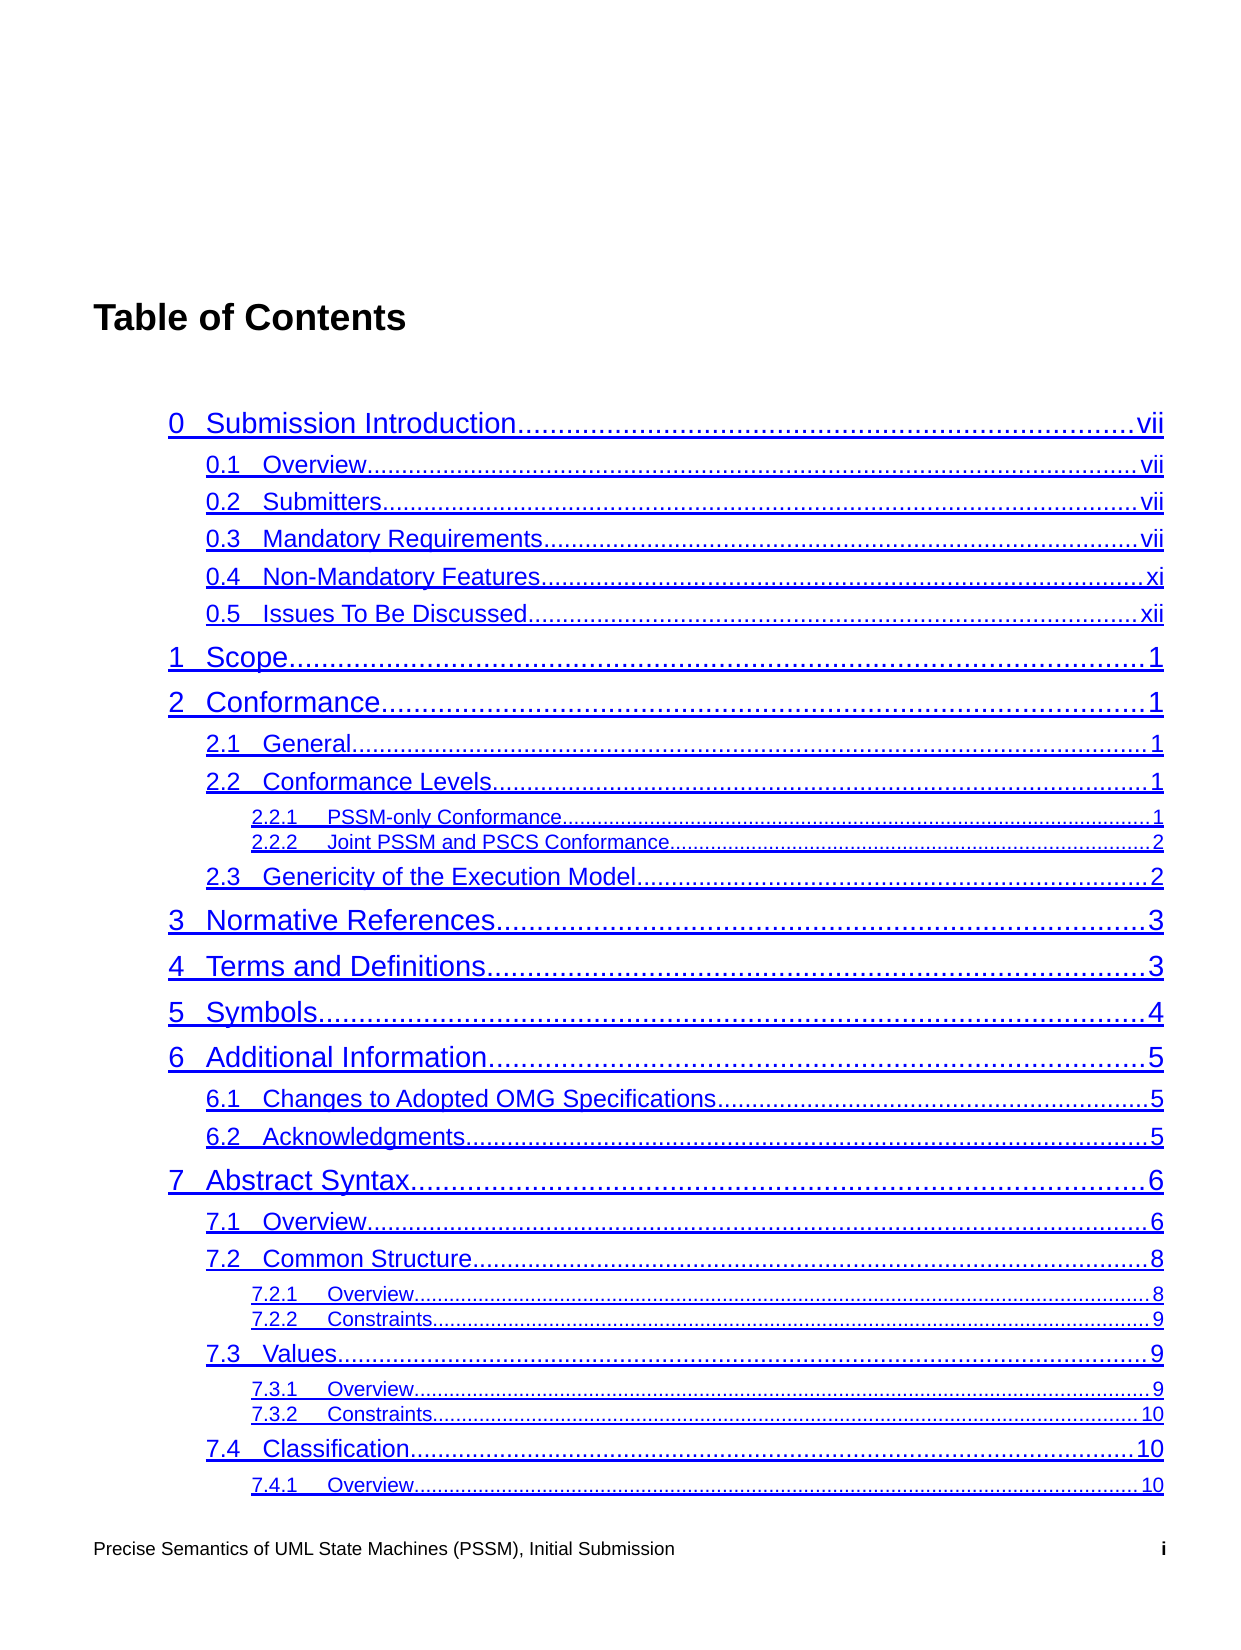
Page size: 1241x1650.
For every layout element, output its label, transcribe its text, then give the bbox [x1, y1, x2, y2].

text 6 Additional Information 5 [168, 1038, 1164, 1070]
text 7.4.1 Overview 10 [251, 1471, 1164, 1493]
text 0.1 Overview vii [206, 450, 1164, 475]
text 7.4 Classification 10 [206, 1434, 1164, 1459]
text 7.3 Values 9 [206, 1339, 1164, 1364]
text 6.2 Acknowledgments 5 [206, 1121, 1164, 1146]
text 2.3 Genericity of the Execution Model 2 [206, 862, 1164, 887]
text 2.2.1 PSSM-only Conformance 1 [251, 803, 1164, 825]
text 6.1 Changes to Adopted OMG Specifications 5 [206, 1084, 1164, 1109]
text 1 Scope 1 [168, 638, 1164, 669]
subtitle Table of Contents [93, 295, 1164, 338]
text 7.3.1 Overview 9 [251, 1376, 1164, 1398]
text 7.1 Overview 6 [206, 1206, 1164, 1231]
text 2.1 General 1 [206, 729, 1164, 754]
text 2.2.2 Joint PSSM and PSCS Conformance 2 [251, 828, 1164, 850]
text 5 Symbols 4 [168, 993, 1164, 1024]
text 7.3.2 Constraints 10 [251, 1401, 1164, 1423]
text 7.2 Common Structure 8 [206, 1243, 1164, 1269]
text 0.3 Mandatory Requirements vii [206, 524, 1164, 549]
text 0.5 Issues To Be Discussed xii [206, 598, 1164, 624]
text 3 Normative References 3 [168, 901, 1164, 932]
text 7.2.1 Overview 8 [251, 1281, 1164, 1303]
text 2.2 Conformance Levels 1 [206, 766, 1164, 791]
text 7.2.2 Constraints 9 [251, 1306, 1164, 1328]
text 0 Submission Introduction vii [168, 404, 1164, 436]
text 2 Conformance 1 [168, 683, 1164, 715]
text 7 Abstract Syntax 6 [168, 1161, 1164, 1192]
text 0.2 Submitters vii [206, 487, 1164, 512]
text 4 Terms and Definitions 3 [168, 947, 1164, 978]
text 0.4 Non-Mandatory Features xi [206, 561, 1164, 586]
